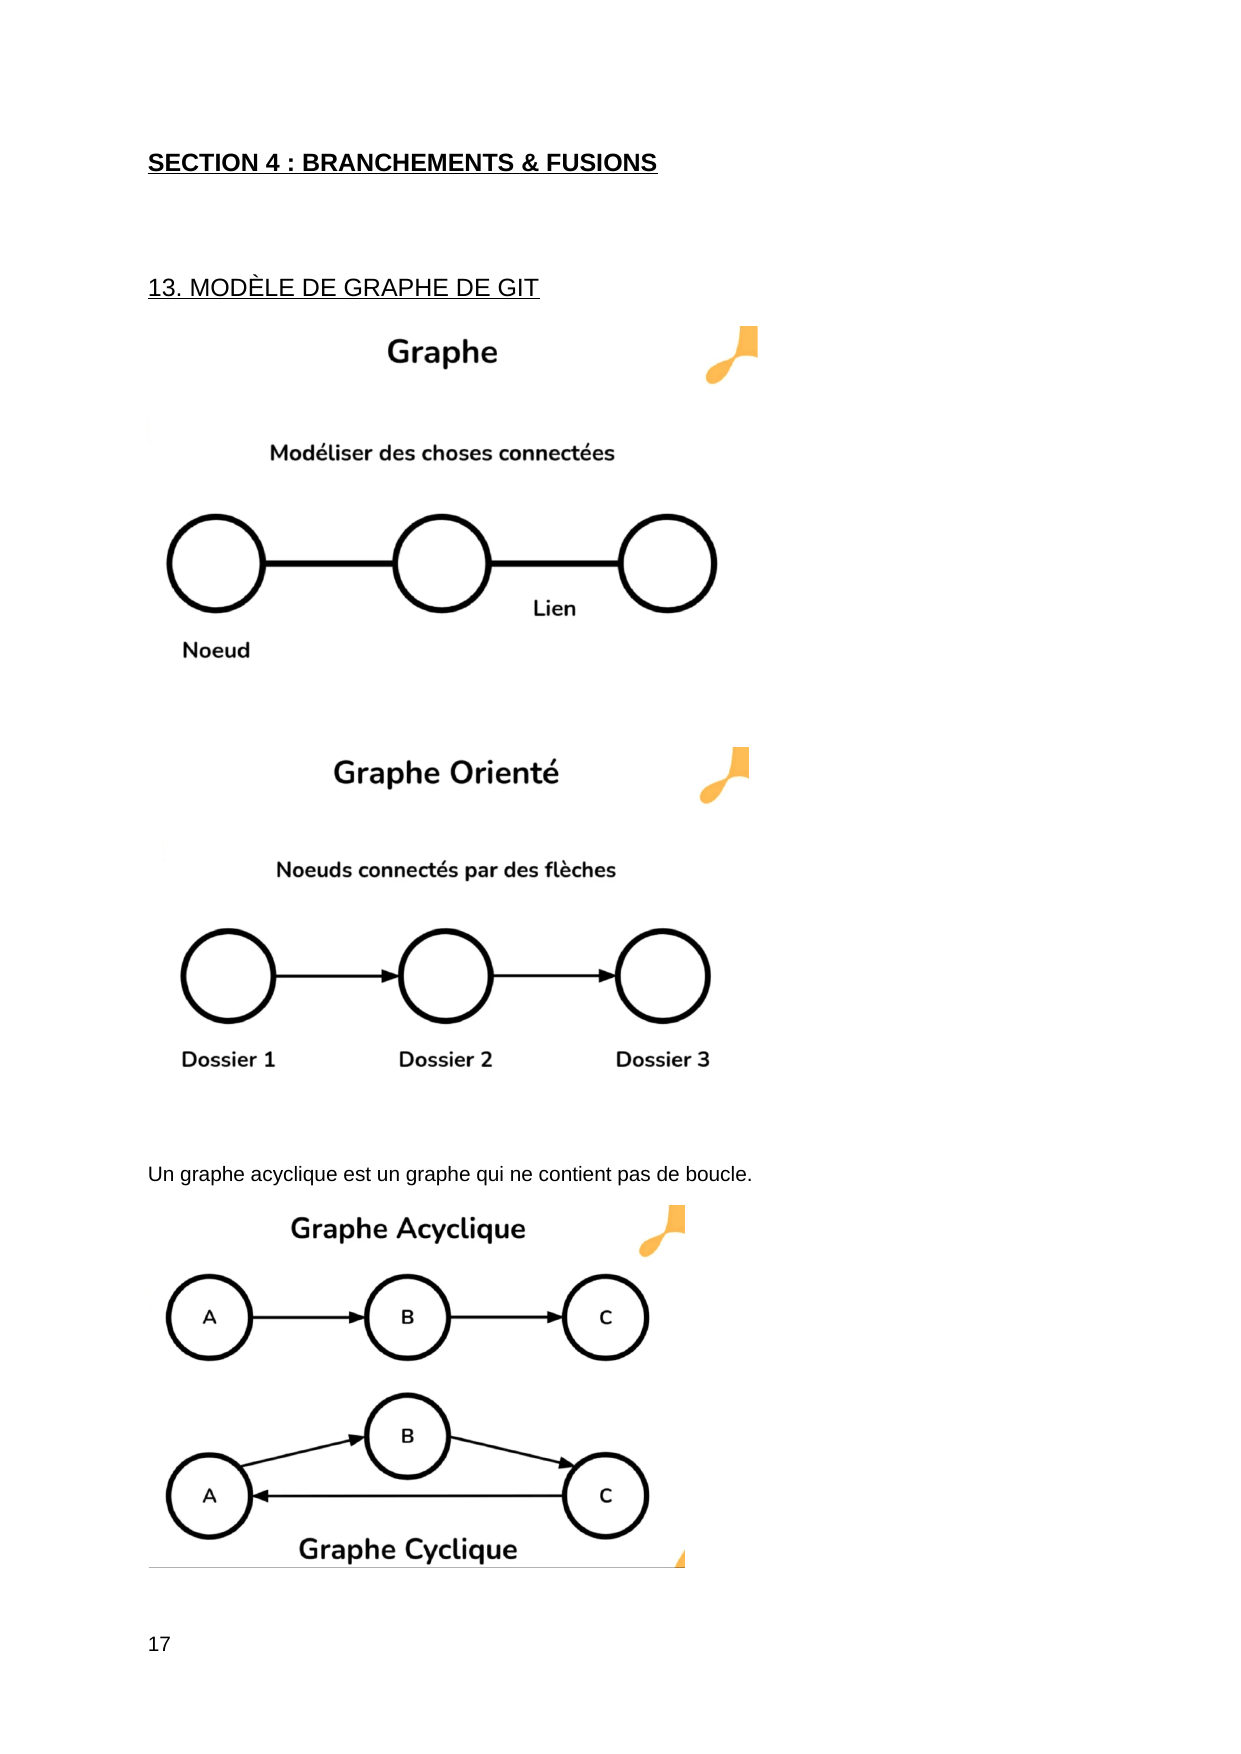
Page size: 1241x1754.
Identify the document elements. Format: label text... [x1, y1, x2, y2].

picture [148, 1205, 685, 1568]
picture [161, 747, 749, 1111]
text Un graphe acyclique est un graphe qui ne contient pas de boucle. [148, 1161, 1093, 1185]
picture [146, 326, 758, 704]
subtitle Section 4 : Branchements & Fusions [148, 148, 1093, 176]
subtitle 13. Modèle de Graphe de Git [148, 273, 1093, 302]
